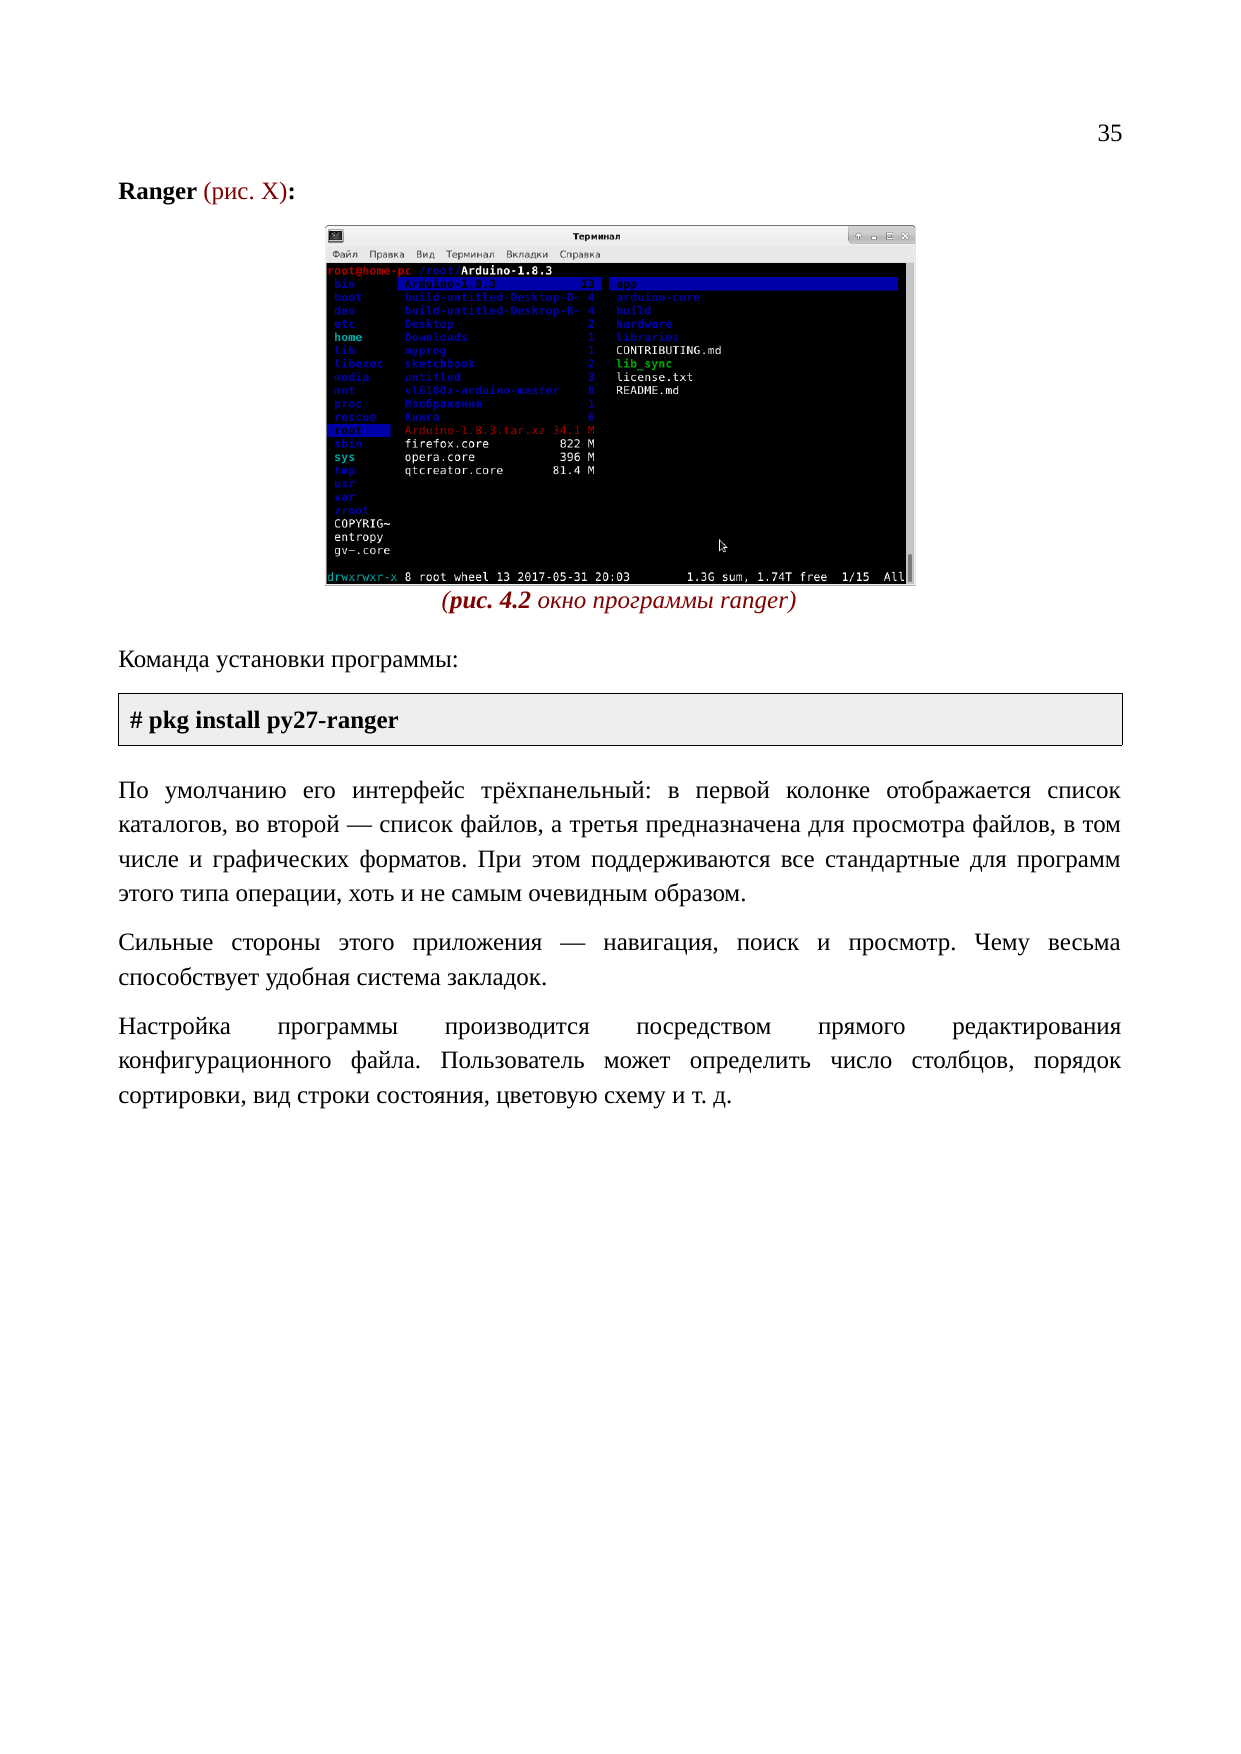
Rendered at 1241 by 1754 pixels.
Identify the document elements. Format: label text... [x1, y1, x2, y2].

text (рис. 4.2 окно программы ranger) [118, 225, 1122, 614]
text Сильные стороны этого приложения — навигация, поиск и просмотр. Чему весьма способствует удобная система закладок. [118, 927, 1122, 991]
text По умолчанию его интерфейс трёхпанельный: в первой колонке отображается список каталогов, во второй — список файлов, а третья предназначена для просмотра файлов, в том числе и графических форматов. При этом поддерживаются все стандартные для программ этого типа операции, хоть и не самым очевидным образом. [118, 775, 1122, 907]
picture [325, 225, 916, 586]
text Ranger (рис. Х): [118, 176, 1122, 205]
text Настройка программы производится посредством прямого редактирования конфигурационного файла. Пользователь может определить число столбцов, порядок сортировки, вид строки состояния, цветовую схему и т. д. [118, 1011, 1122, 1109]
text # pkg install py27-ranger [119, 694, 1122, 745]
text Команда установки программы: [118, 644, 1122, 673]
